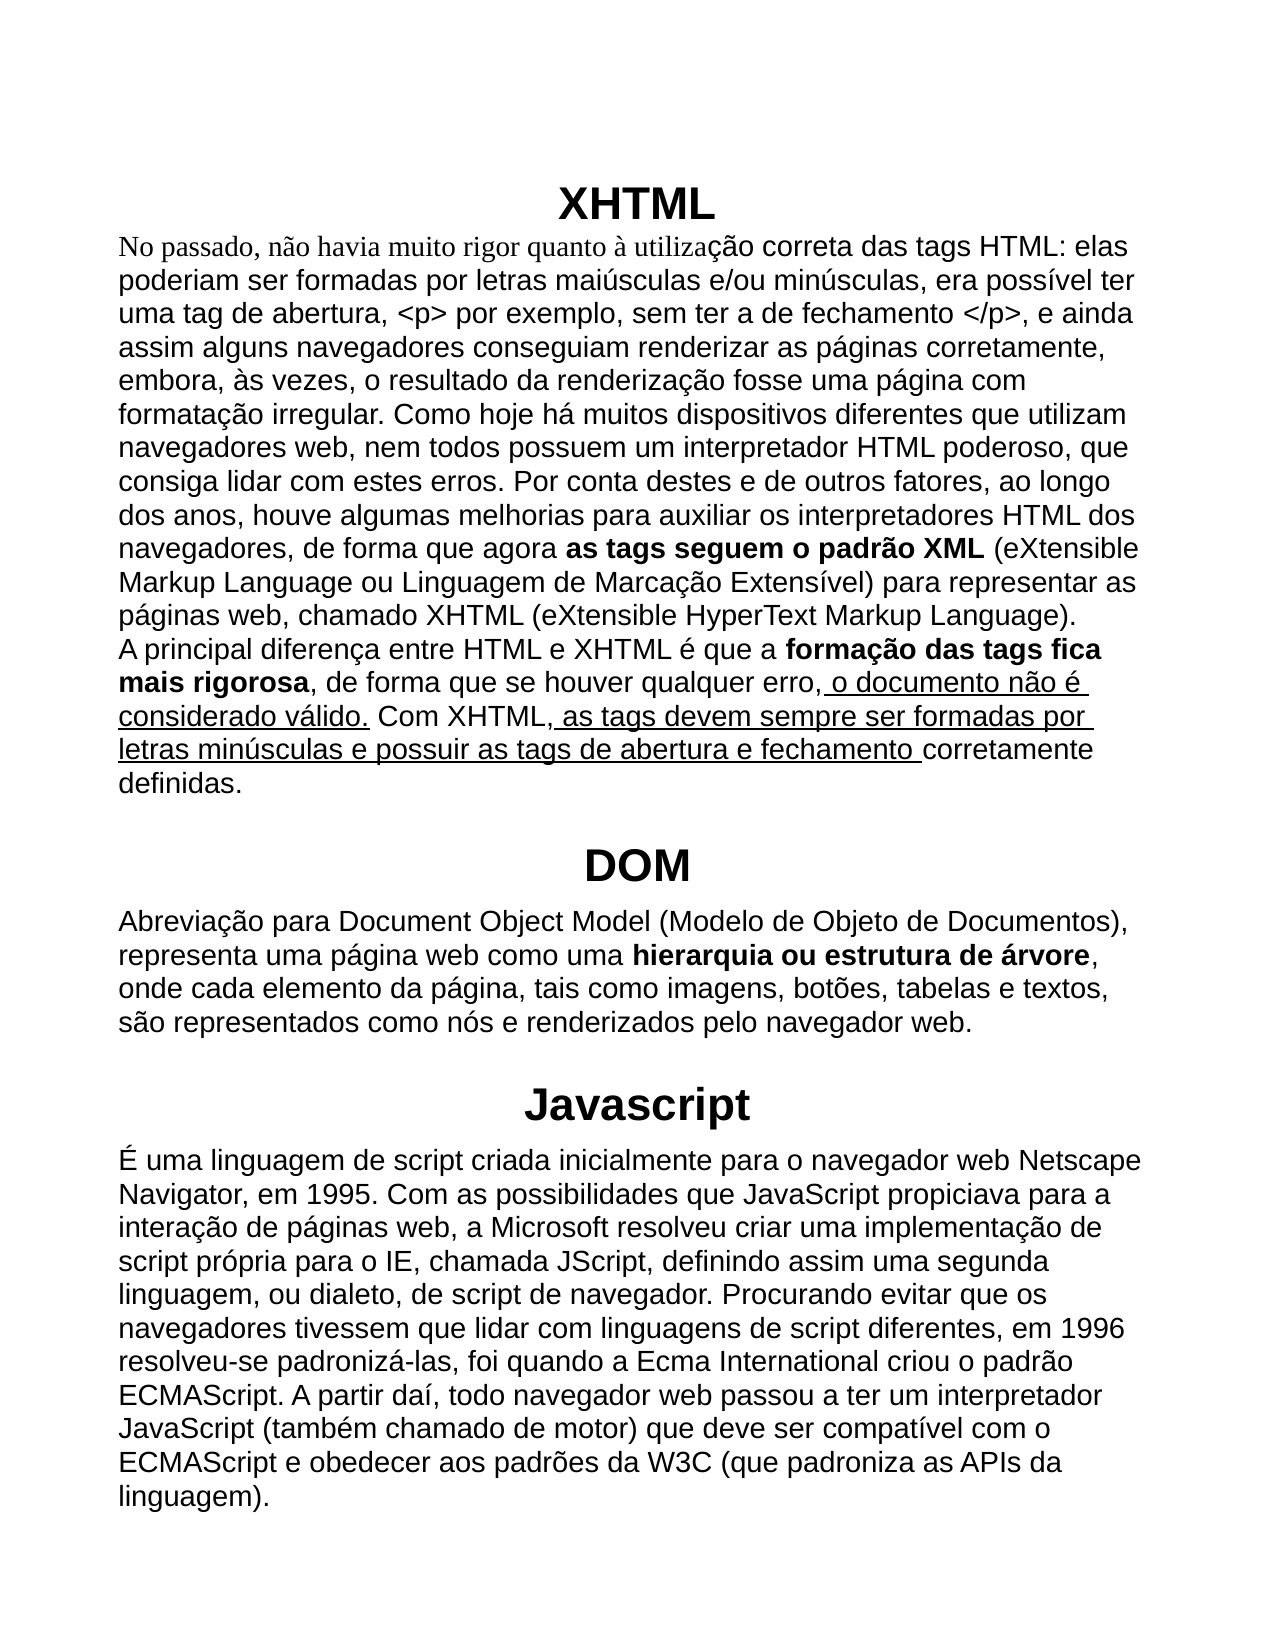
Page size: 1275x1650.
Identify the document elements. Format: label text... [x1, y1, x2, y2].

subtitle DOM [118, 839, 1157, 892]
subtitle Javascript [118, 1078, 1157, 1131]
text É uma linguagem de script criada inicialmente para o navegador web Netscape Navigator, em 1995. Com as possibilidades que JavaScript propiciava para a interação de páginas web, a Microsoft resolveu criar uma implementação de script própria para o IE, chamada JScript, definindo assim uma segunda linguagem, ou dialeto, de script de navegador. Procurando evitar que os navegadores tivessem que lidar com linguagens de script diferentes, em 1996 resolveu-se padronizá-las, foi quando a Ecma International criou o padrão ECMAScript. A partir daí, todo navegador web passou a ter um interpretador JavaScript (também chamado de motor) que deve ser compatível com o ECMAScript e obedecer aos padrões da W3C (que padroniza as APIs da linguagem). [118, 1143, 1157, 1512]
subtitle XHTML [118, 176, 1157, 229]
text No passado, não havia muito rigor quanto à utilização correta das tags HTML: elas poderiam ser formadas por letras maiúsculas e/ou minúsculas, era possível ter uma tag de abertura, <p> por exemplo, sem ter a de fechamento </p>, e ainda assim alguns navegadores conseguiam renderizar as páginas corretamente, embora, às vezes, o resultado da renderização fosse uma página com formatação irregular. Como hoje há muitos dispositivos diferentes que utilizam navegadores web, nem todos possuem um interpretador HTML poderoso, que consiga lidar com estes erros. Por conta destes e de outros fatores, ao longo dos anos, houve algumas melhorias para auxiliar os interpretadores HTML dos navegadores, de forma que agora as tags seguem o padrão XML (eXtensible Markup Language ou Linguagem de Marcação Extensível) para representar as páginas web, chamado XHTML (eXtensible HyperText Markup Language). A principal diferença entre HTML e XHTML é que a formação das tags fica mais rigorosa, de forma que se houver qualquer erro, o documento não é considerado válido. Com XHTML, as tags devem sempre ser formadas por letras minúsculas e possuir as tags de abertura e fechamento corretamente definidas. [118, 229, 1157, 799]
text Abreviação para Document Object Model (Modelo de Objeto de Documentos), representa uma página web como uma hierarquia ou estrutura de árvore, onde cada elemento da página, tais como imagens, botões, tabelas e textos, são representados como nós e renderizados pelo navegador web. [118, 904, 1157, 1038]
